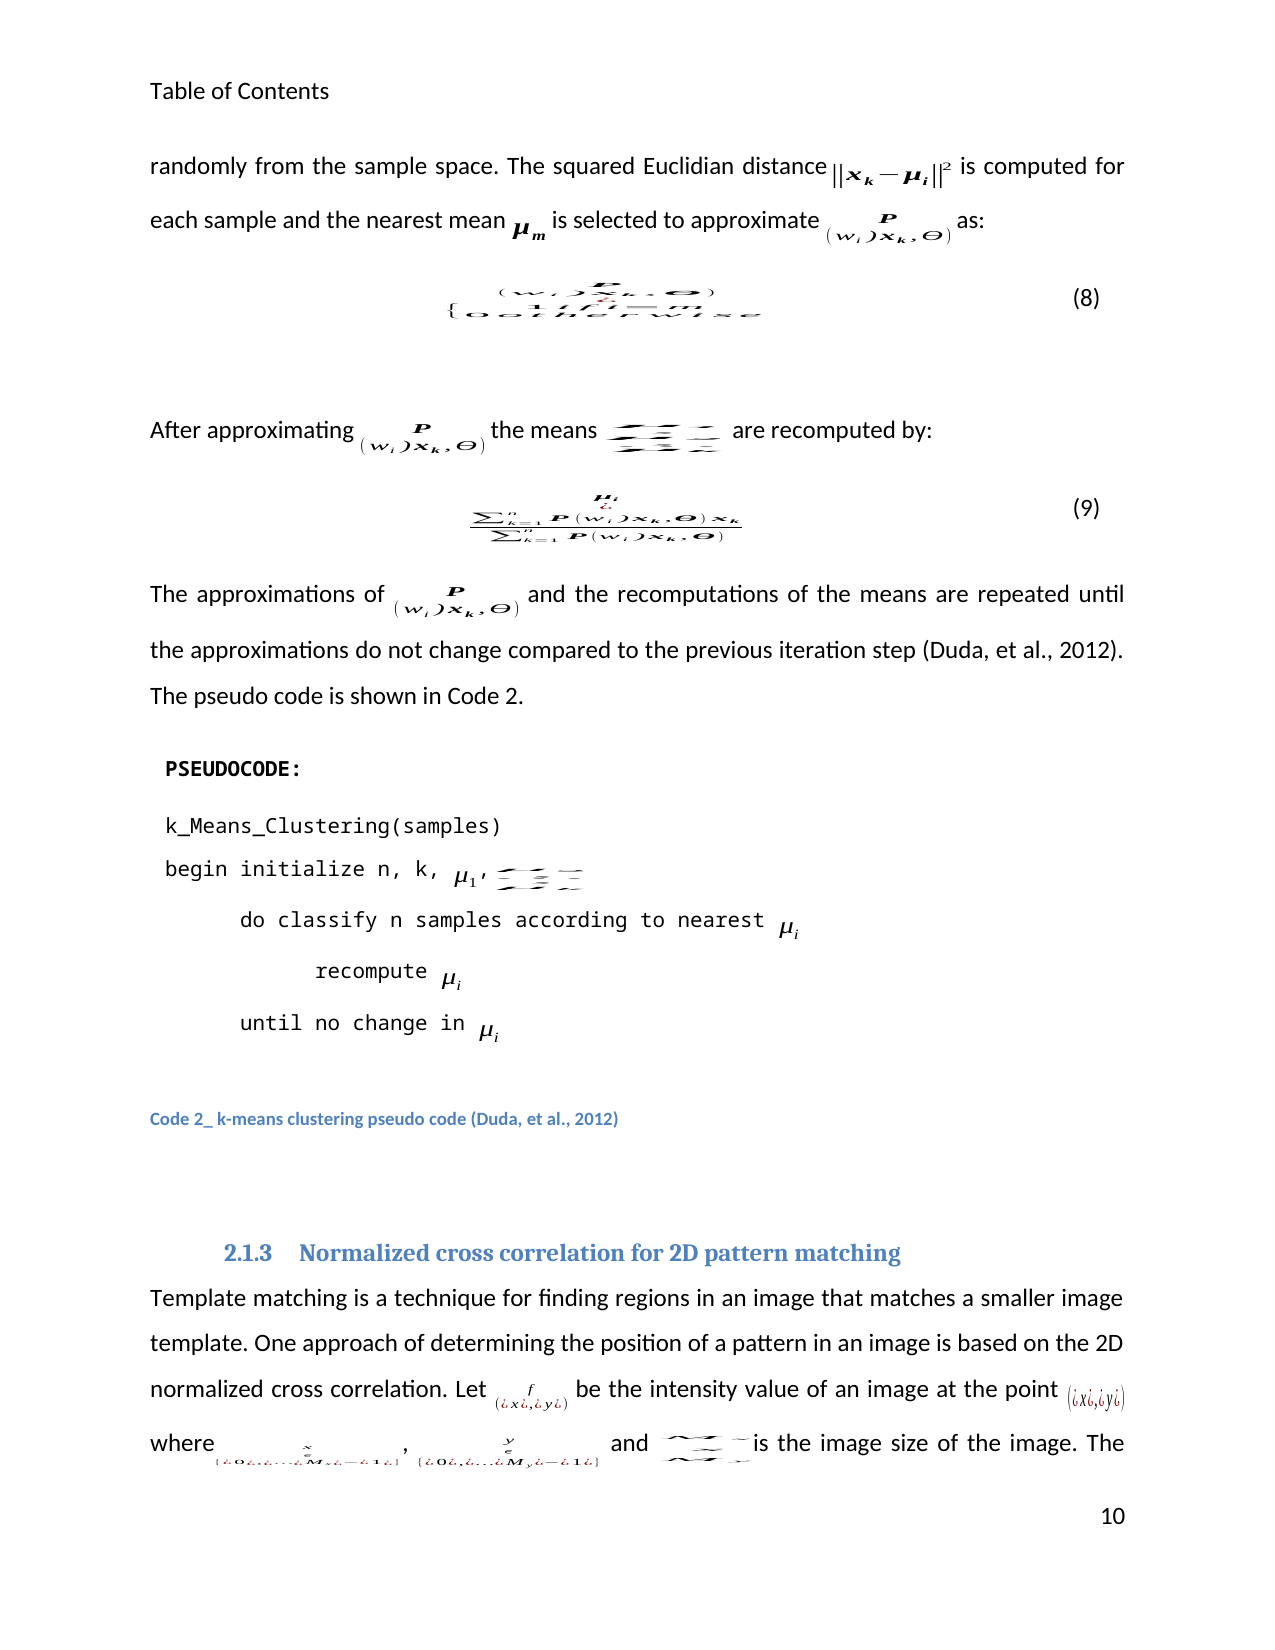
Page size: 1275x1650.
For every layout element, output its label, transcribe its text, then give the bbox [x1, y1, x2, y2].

text After approximating the means are recomputed by: [150, 414, 1125, 456]
text k_Means_Clustering(samples) [165, 811, 1110, 840]
text return , [165, 1059, 1110, 1064]
text Code 2_ k-means clustering pseudo code (Duda, et al., 2012) [150, 1107, 1125, 1130]
table_header (8) [1061, 282, 1147, 348]
table_header (9) [1061, 492, 1147, 578]
text until no change in [165, 1008, 1110, 1045]
text recompute [165, 957, 1110, 994]
text PSEUDOCODE: [165, 754, 1110, 783]
text The approximations of and the recomputations of the means are repeated until the approximations do not change compared to the previous iteration step (Duda, et al., 2012). The pseudo code is shown in Code 2. [150, 578, 1125, 711]
text begin initialize n, k, , [165, 854, 1110, 891]
text In the color based PCB surface recognition algorithm in chapter 3.2.2, the k-means clustering algorithm is used to find clusters of PCB surface segments. The algorithm is an unsupervised procedure with the goal to find mean vectors which represents the center of the k clusters. The k-means clustering is an iterative method where k is the number of clusters. The determination of the number of clusters is described in detail in the belonging chapter. In this approach the initial means where selected randomly from the sample space. The squared Euclidian distance is computed for each sample and the nearest mean is selected to approximate as: [150, 150, 1125, 246]
subtitle Normalized cross correlation for 2D pattern matching [224, 1239, 1125, 1267]
table_header [150, 492, 1061, 578]
text do classify n samples according to nearest [165, 905, 1110, 942]
table_header [150, 282, 1061, 348]
text Template matching is a technique for finding regions in an image that matches a smaller image template. One approach of determining the position of a pattern in an image is based on the 2D normalized cross correlation. Let be the intensity value of an image at the point where, and is the image size of the image. The pattern is represented by a given template t of size. At each position in the image, the normalized cross correlation value is calculated between the image and the template whereas the template is shifted by steps in the direction and steps in the direction. The normalized cross correlation value is calculated as follow: [150, 1282, 1125, 1468]
